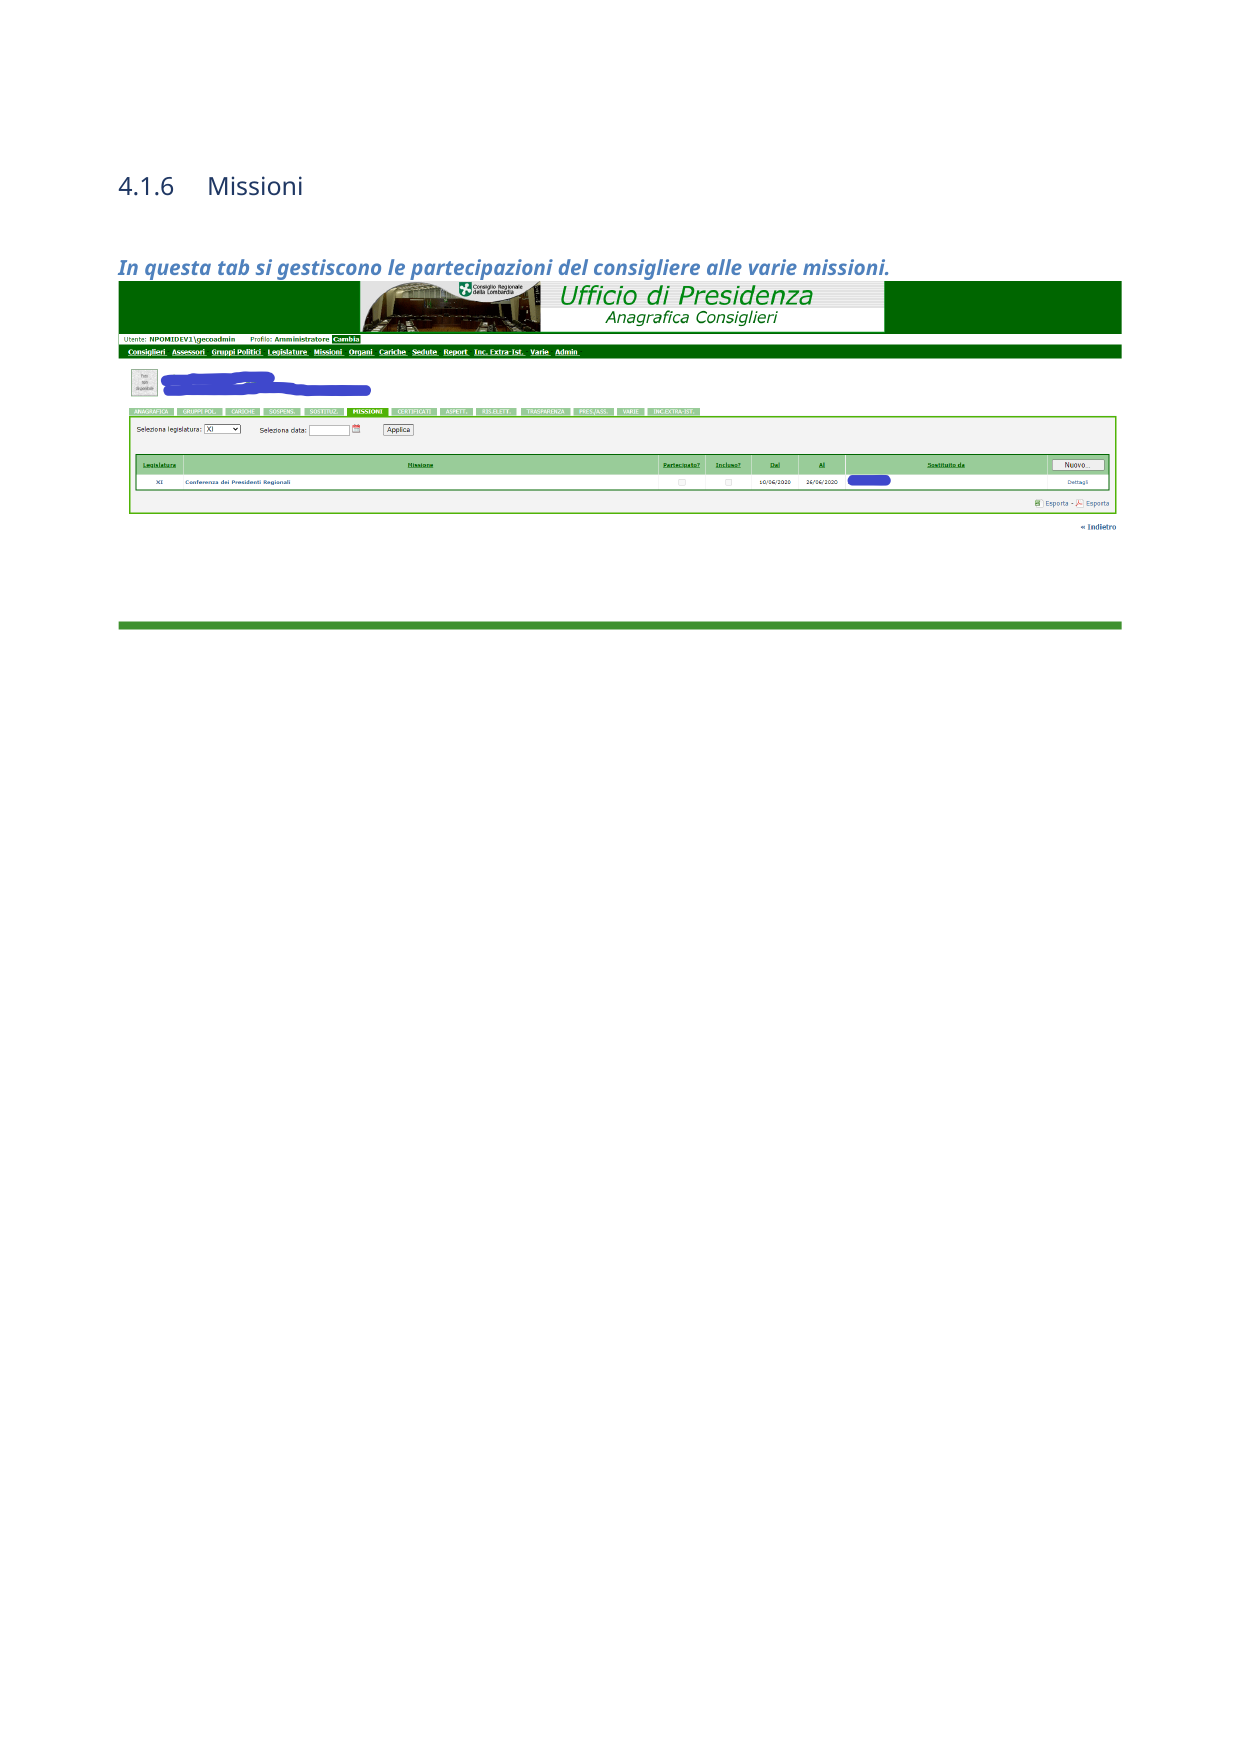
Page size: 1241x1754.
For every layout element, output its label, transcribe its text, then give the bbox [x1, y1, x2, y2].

list Missioni [118, 168, 1122, 202]
text In questa tab si gestiscono le partecipazioni del consigliere alle varie missioni. [118, 253, 1122, 281]
